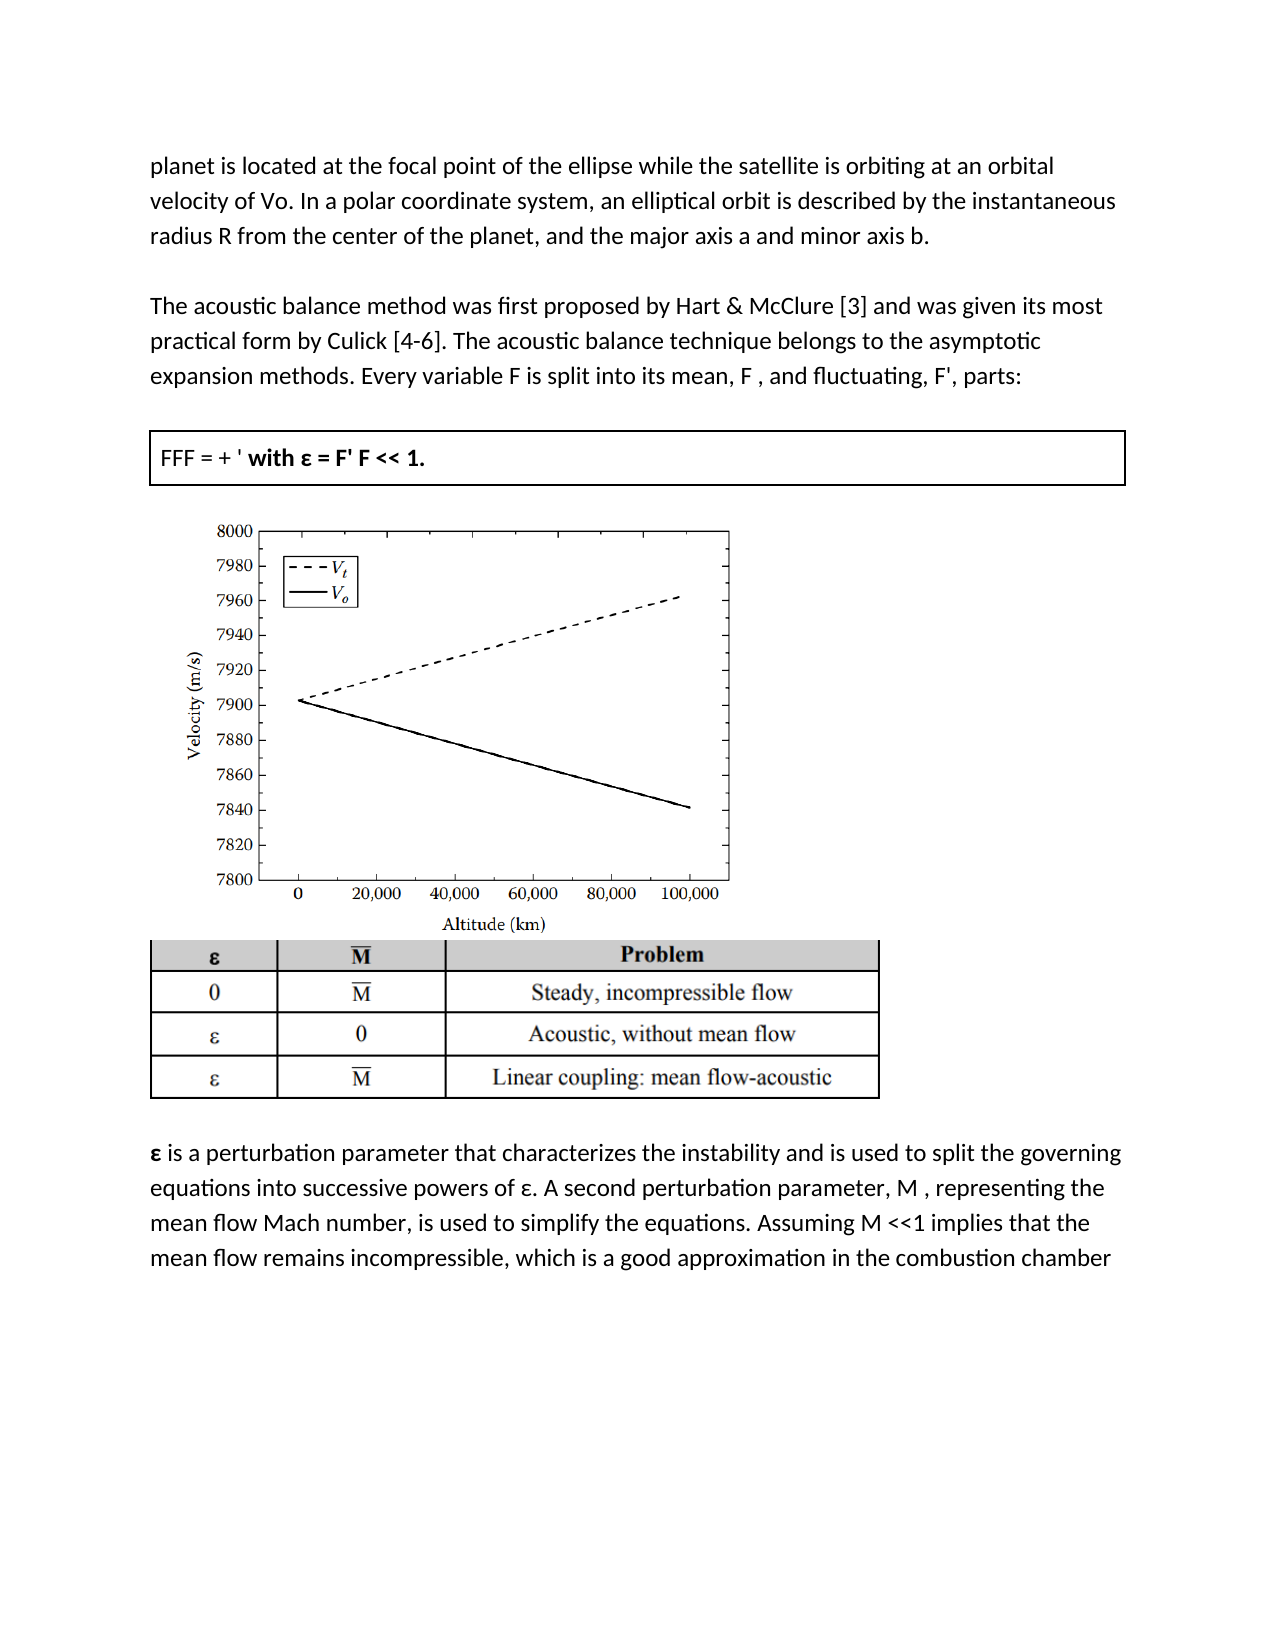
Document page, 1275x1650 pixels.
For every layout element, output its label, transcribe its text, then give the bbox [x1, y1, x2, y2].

table_header FFF = + ' with ε = F' F << 1. [151, 432, 1124, 483]
text planet is located at the focal point of the ellipse while the satellite is orbiting at an orbital velocity of Vo. In a polar coordinate system, an elliptical orbit is described by the instantaneous radius R from the center of the planet, and the major axis a and minor axis b. [150, 150, 1125, 251]
text ε is a perturbation parameter that characterizes the instability and is used to split the governing equations into successive powers of ε. A second perturbation parameter, M , representing the mean flow Mach number, is used to simplify the equations. Assuming M <<1 implies that the mean flow remains incompressible, which is a good approximation in the combustion chamber [150, 1137, 1125, 1273]
picture [150, 940, 881, 1099]
picture [150, 520, 734, 937]
text The acoustic balance method was first proposed by Hart & McClure [3] and was given its most practical form by Culick [4-6]. The acoustic balance technique belongs to the asymptotic expansion methods. Every variable F is split into its mean, F , and fluctuating, F', parts: [150, 290, 1125, 391]
